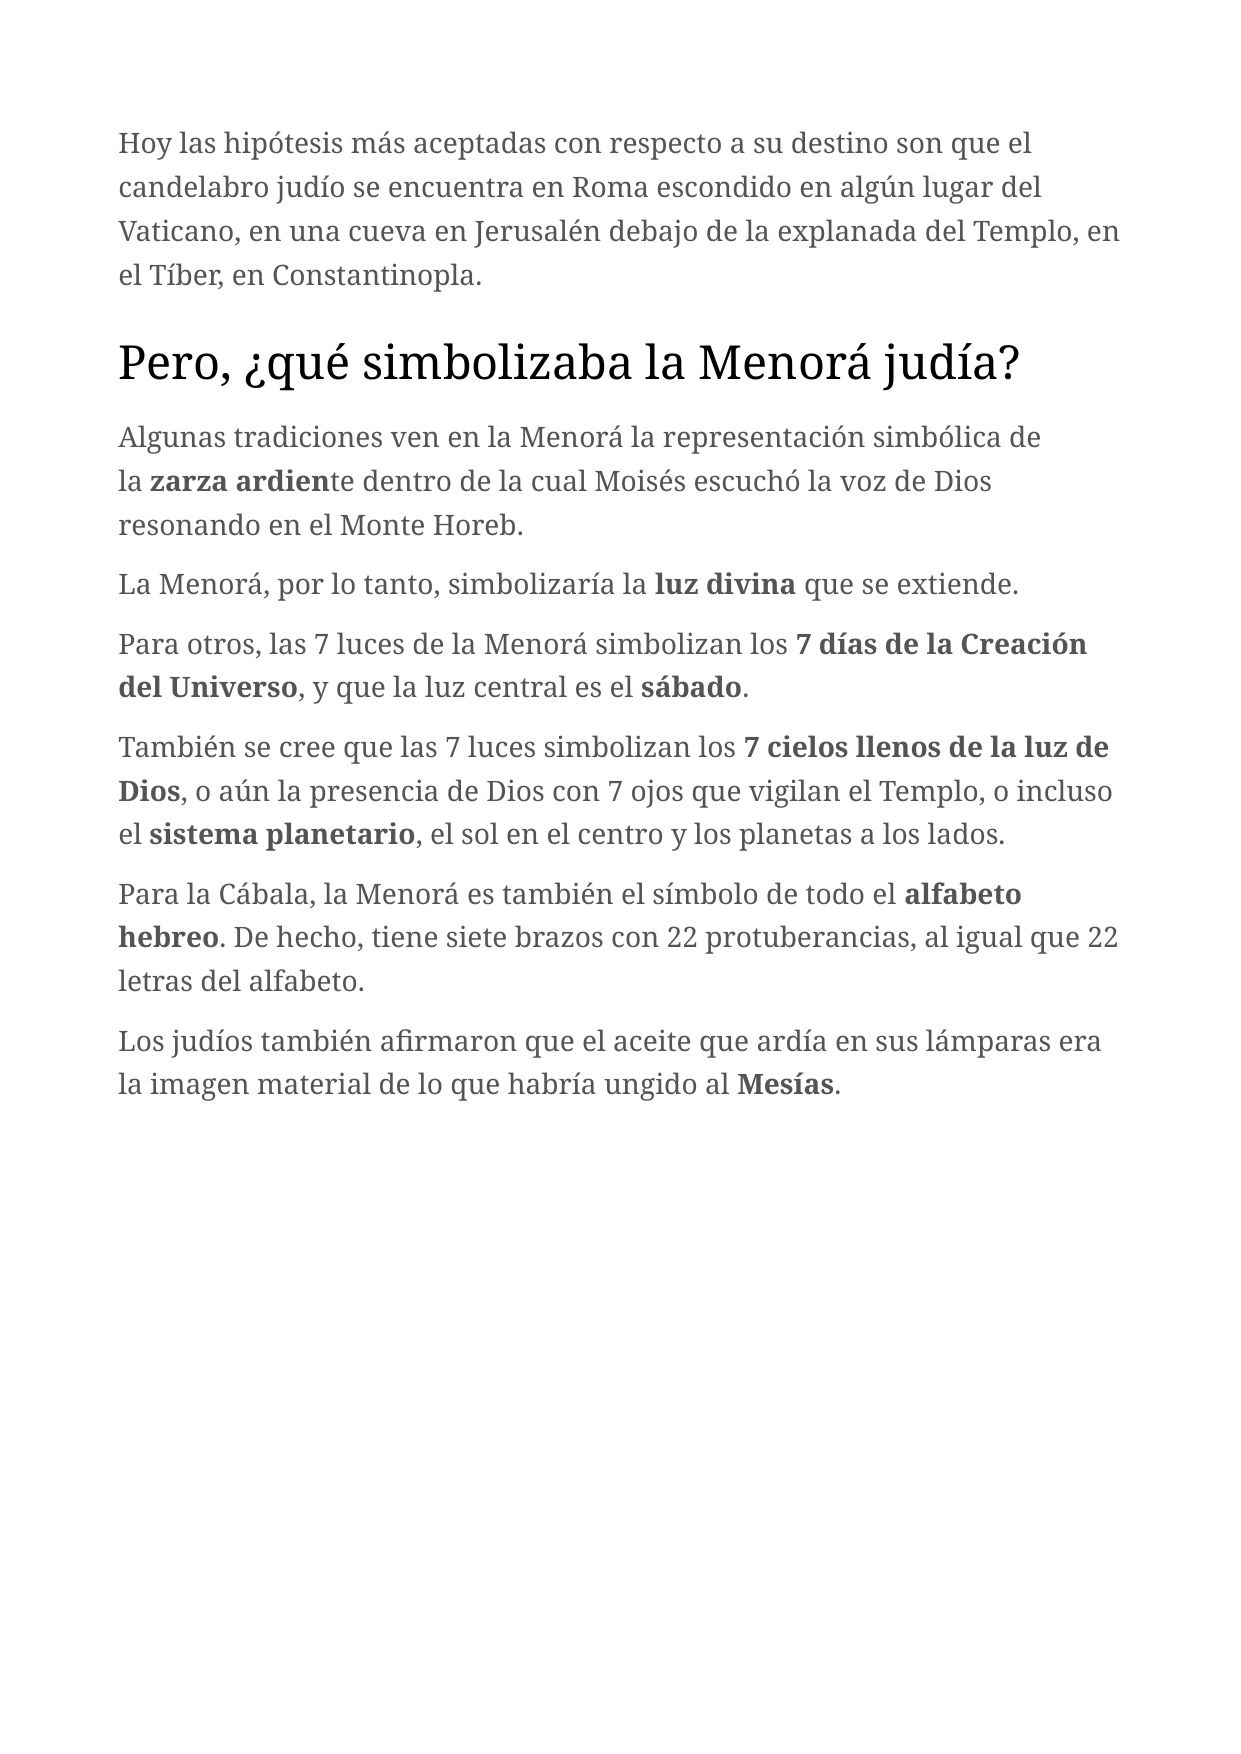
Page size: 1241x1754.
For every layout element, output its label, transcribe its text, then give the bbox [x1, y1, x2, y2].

text Para la Cábala, la Menorá es también el símbolo de todo el alfabeto hebreo. De hecho, tiene siete brazos con 22 protuberancias, al igual que 22 letras del alfabeto. [118, 868, 1122, 1000]
text Hoy las hipótesis más aceptadas con respecto a su destino son que el candelabro judío se encuentra en Roma escondido en algún lugar del Vaticano, en una cueva en Jerusalén debajo de la explanada del Templo, en el Tíber, en Constantinopla. [118, 118, 1122, 293]
text La Menorá, por lo tanto, simbolizaría la luz divina que se extiende. [118, 559, 1122, 603]
subtitle Pero, ¿qué simbolizaba la Menorá judía? [118, 329, 1122, 393]
text Para otros, las 7 luces de la Menorá simbolizan los 7 días de la Creación del Universo, y que la luz central es el sábado. [118, 618, 1122, 706]
text Los judíos también afirmaron que el aceite que ardía en sus lámparas era la imagen material de lo que habría ungido al Mesías. [118, 1015, 1122, 1103]
text Algunas tradiciones ven en la Menorá la representación simbólica de la zarza ardiente dentro de la cual Moisés escuchó la voz de Dios resonando en el Monte Horeb. [118, 412, 1122, 543]
text También se cree que las 7 luces simbolizan los 7 cielos llenos de la luz de Dios, o aún la presencia de Dios con 7 ojos que vigilan el Templo, o incluso el sistema planetario, el sol en el centro y los planetas a los lados. [118, 722, 1122, 853]
